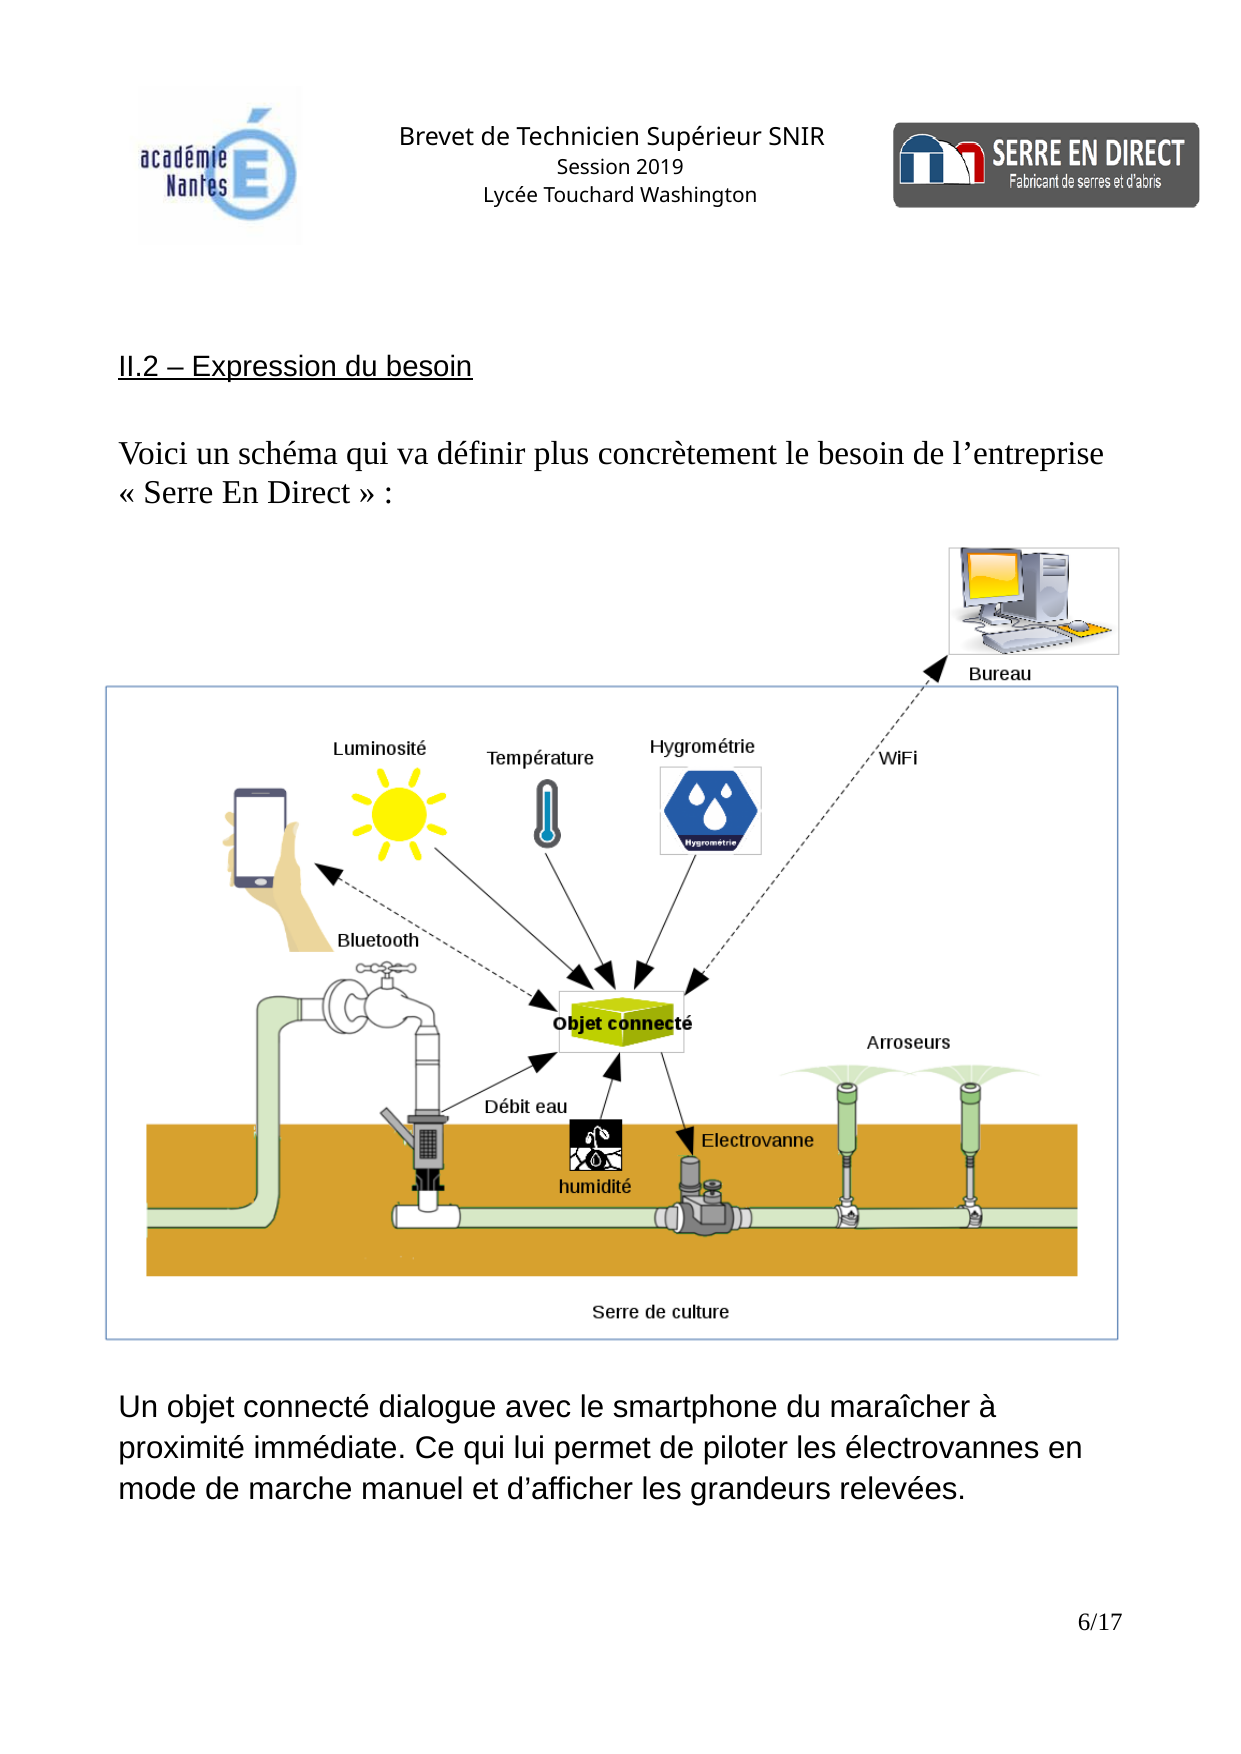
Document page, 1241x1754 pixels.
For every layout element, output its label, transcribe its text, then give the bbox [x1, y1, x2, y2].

subtitle II.2 – Expression du besoin [118, 349, 1122, 383]
text Un objet connecté dialogue avec le smartphone du maraîcher à proximité immédiate. Ce qui lui permet de piloter les électrovannes en mode de marche manuel et d’afficher les grandeurs relevées. [118, 1388, 1122, 1506]
text Voici un schéma qui va définir plus concrètement le besoin de l’entreprise « Serre En Direct » : [118, 433, 1122, 510]
picture [96, 537, 1128, 1350]
picture [888, 120, 1203, 212]
picture [113, 86, 322, 248]
